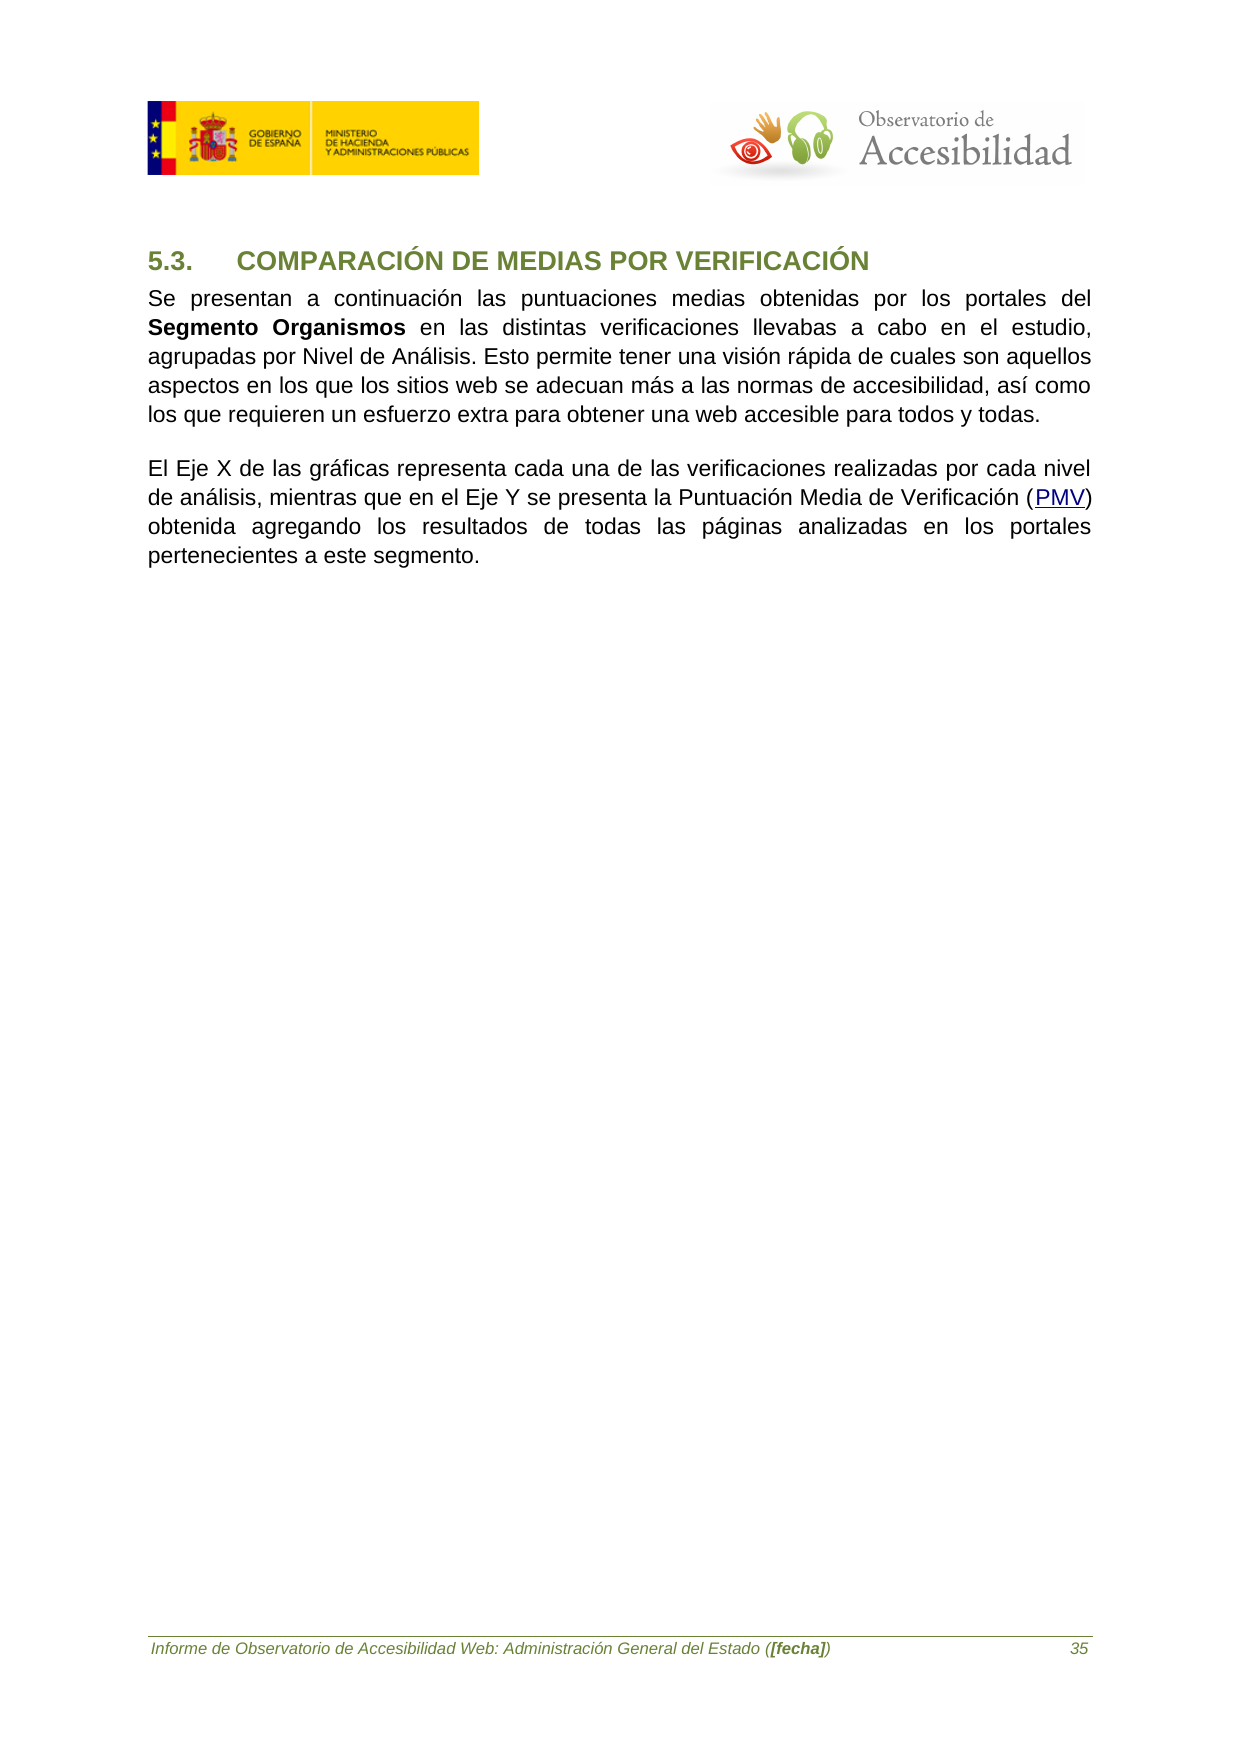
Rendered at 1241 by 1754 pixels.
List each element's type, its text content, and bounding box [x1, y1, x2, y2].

text Se presentan a continuación las puntuaciones medias obtenidas por los portales del Segmento Organismos en las distintas verificaciones llevabas a cabo en el estudio, agrupadas por Nivel de Análisis. Esto permite tener una visión rápida de cuales son aquellos aspectos en los que los sitios web se adecuan más a las normas de accesibilidad, así como los que requieren un esfuerzo extra para obtener una web accesible para todos y todas. [148, 285, 1092, 427]
picture [147, 101, 479, 175]
text El Eje X de las gráficas representa cada una de las verificaciones realizadas por cada nivel de análisis, mientras que en el Eje Y se presenta la Puntuación Media de Verificación (PMV) obtenida agregando los resultados de todas las páginas analizadas en los portales pertenecientes a este segmento. [148, 455, 1092, 568]
subtitle Comparación de medias por verificación [148, 245, 1092, 276]
picture [710, 102, 1086, 185]
